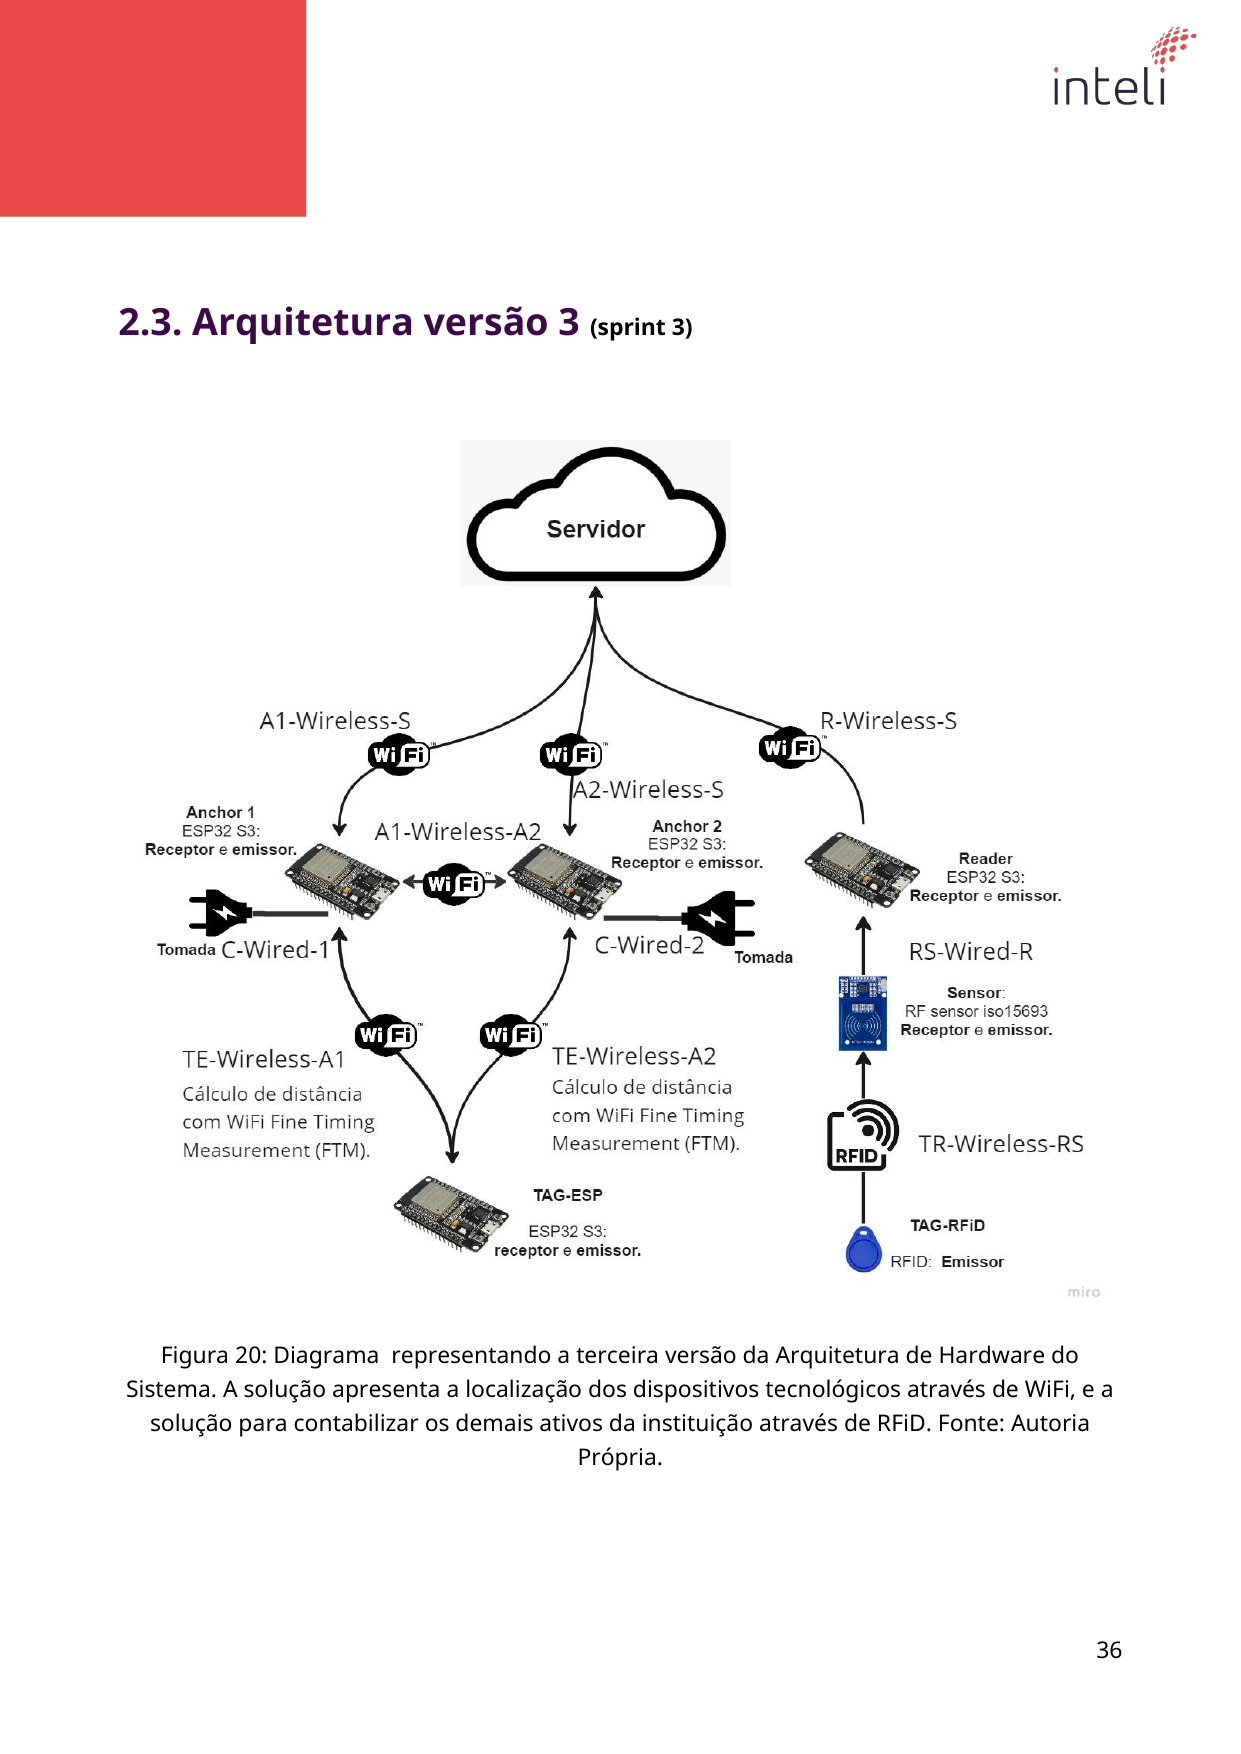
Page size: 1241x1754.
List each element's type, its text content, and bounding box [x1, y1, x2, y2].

picture [118, 397, 1123, 1320]
text Figura 20: Diagrama representando a terceira versão da Arquitetura de Hardware do Sistema. A solução apresenta a localização dos dispositivos tecnológicos através de WiFi, e a solução para contabilizar os demais ativos da instituição através de RFiD. Fonte: Autoria Própria. [118, 1339, 1122, 1472]
subtitle 2.3. Arquitetura versão 3 (sprint 3) [118, 295, 1122, 346]
picture [1054, 27, 1197, 105]
picture [0, 0, 307, 217]
